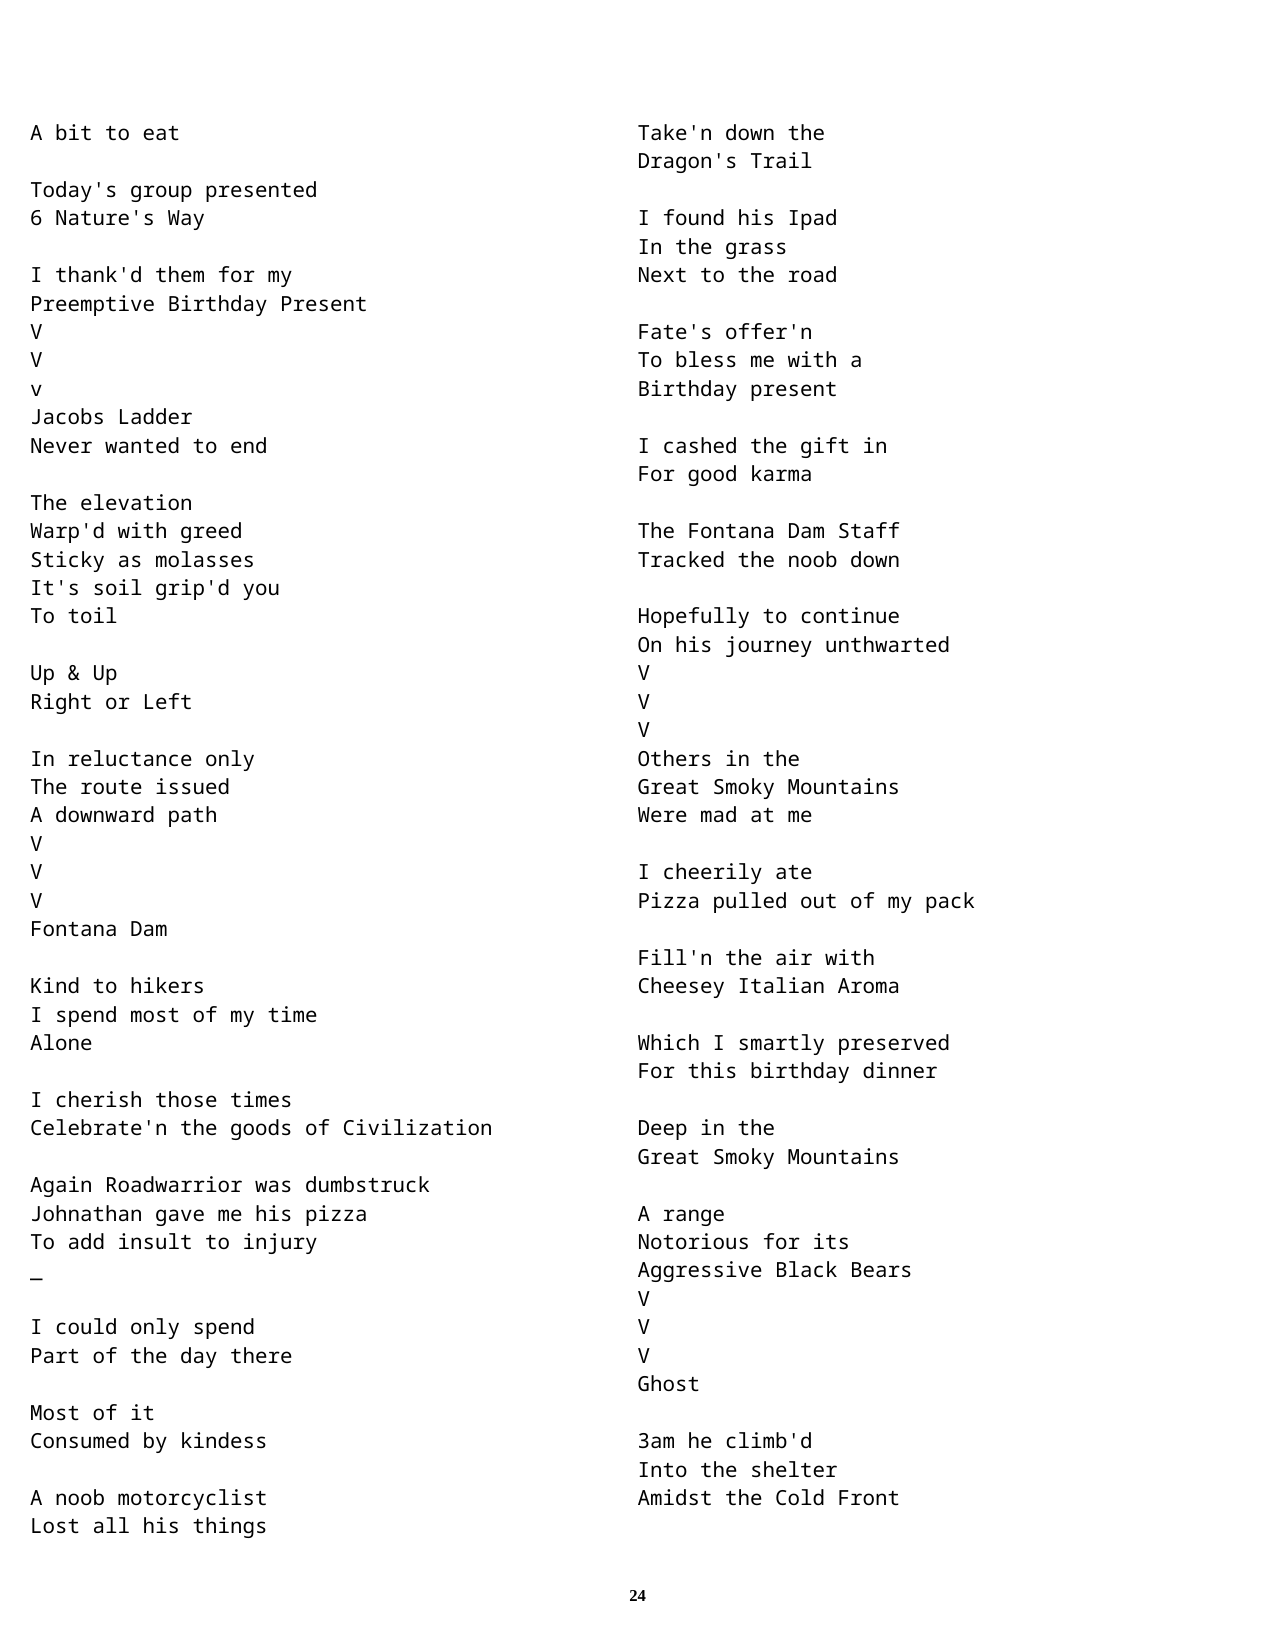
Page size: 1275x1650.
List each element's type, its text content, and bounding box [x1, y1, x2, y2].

text Into the shelter [637, 1455, 1245, 1483]
text Kind to hikers [30, 971, 637, 1000]
text V [637, 715, 1245, 744]
text Tracked the noob down [637, 545, 1245, 573]
text I could only spend [30, 1312, 637, 1341]
text V [30, 857, 637, 886]
text For this birthday dinner [637, 1057, 1245, 1085]
text Take'n down the [637, 118, 1245, 147]
text Most of it [30, 1398, 637, 1426]
text Up & Up [30, 658, 637, 687]
text A bit to eat [30, 118, 637, 147]
text Fontana Dam [30, 914, 637, 943]
text Aggressive Black Bears [637, 1256, 1245, 1284]
text _ [30, 1256, 637, 1284]
text For good karma [637, 459, 1245, 488]
text It's soil grip'd you [30, 573, 637, 602]
text v [30, 374, 637, 402]
text Notorious for its [637, 1227, 1245, 1256]
text I cherish those times [30, 1085, 637, 1113]
text Pizza pulled out of my pack [637, 886, 1245, 914]
text 3am he climb'd [637, 1426, 1245, 1455]
text Dragon's Trail [637, 147, 1245, 175]
text Sticky as molasses [30, 545, 637, 573]
text Were mad at me [637, 801, 1245, 829]
text In the grass [637, 232, 1245, 260]
text Today's group presented [30, 175, 637, 203]
text Consumed by kindess [30, 1426, 637, 1455]
text V [637, 687, 1245, 715]
text V [30, 886, 637, 914]
text Never wanted to end [30, 431, 637, 459]
text I cheerily ate [637, 857, 1245, 886]
text The route issued [30, 772, 637, 801]
text A noob motorcyclist [30, 1483, 637, 1512]
text A range [637, 1199, 1245, 1227]
text Amidst the Cold Front [637, 1483, 1245, 1512]
text To toil [30, 602, 637, 630]
text To add insult to injury [30, 1227, 637, 1256]
text Birthday present [637, 374, 1245, 402]
text V [30, 317, 637, 346]
text Right or Left [30, 687, 637, 715]
text Celebrate'n the goods of Civilization [30, 1113, 637, 1142]
text V [30, 346, 637, 374]
text Next to the road [637, 260, 1245, 289]
text V [637, 1312, 1245, 1341]
text The elevation [30, 488, 637, 516]
text 6 Nature's Way [30, 203, 637, 232]
text In reluctance only [30, 744, 637, 772]
text Deep in the [637, 1113, 1245, 1142]
text The Fontana Dam Staff [637, 516, 1245, 545]
text To bless me with a [637, 346, 1245, 374]
text Hopefully to continue [637, 602, 1245, 630]
text Great Smoky Mountains [637, 1142, 1245, 1170]
text I found his Ipad [637, 203, 1245, 232]
text I thank'd them for my [30, 260, 637, 289]
text Jacobs Ladder [30, 402, 637, 431]
text V [30, 829, 637, 857]
text V [637, 658, 1245, 687]
text Which I smartly preserved [637, 1028, 1245, 1057]
text Cheesey Italian Aroma [637, 971, 1245, 1000]
text Fate's offer'n [637, 317, 1245, 346]
text Johnathan gave me his pizza [30, 1199, 637, 1227]
text V [637, 1341, 1245, 1369]
text I cashed the gift in [637, 431, 1245, 459]
text Great Smoky Mountains [637, 772, 1245, 801]
text Others in the [637, 744, 1245, 772]
text Alone [30, 1028, 637, 1057]
text Lost all his things [30, 1512, 637, 1540]
text Again Roadwarrior was dumbstruck [30, 1170, 637, 1199]
text On his journey unthwarted [637, 630, 1245, 658]
text Fill'n the air with [637, 943, 1245, 971]
text I spend most of my time [30, 1000, 637, 1028]
text Ghost [637, 1369, 1245, 1398]
text Warp'd with greed [30, 516, 637, 545]
text Part of the day there [30, 1341, 637, 1369]
text A downward path [30, 801, 637, 829]
text Preemptive Birthday Present [30, 289, 637, 317]
text V [637, 1284, 1245, 1312]
